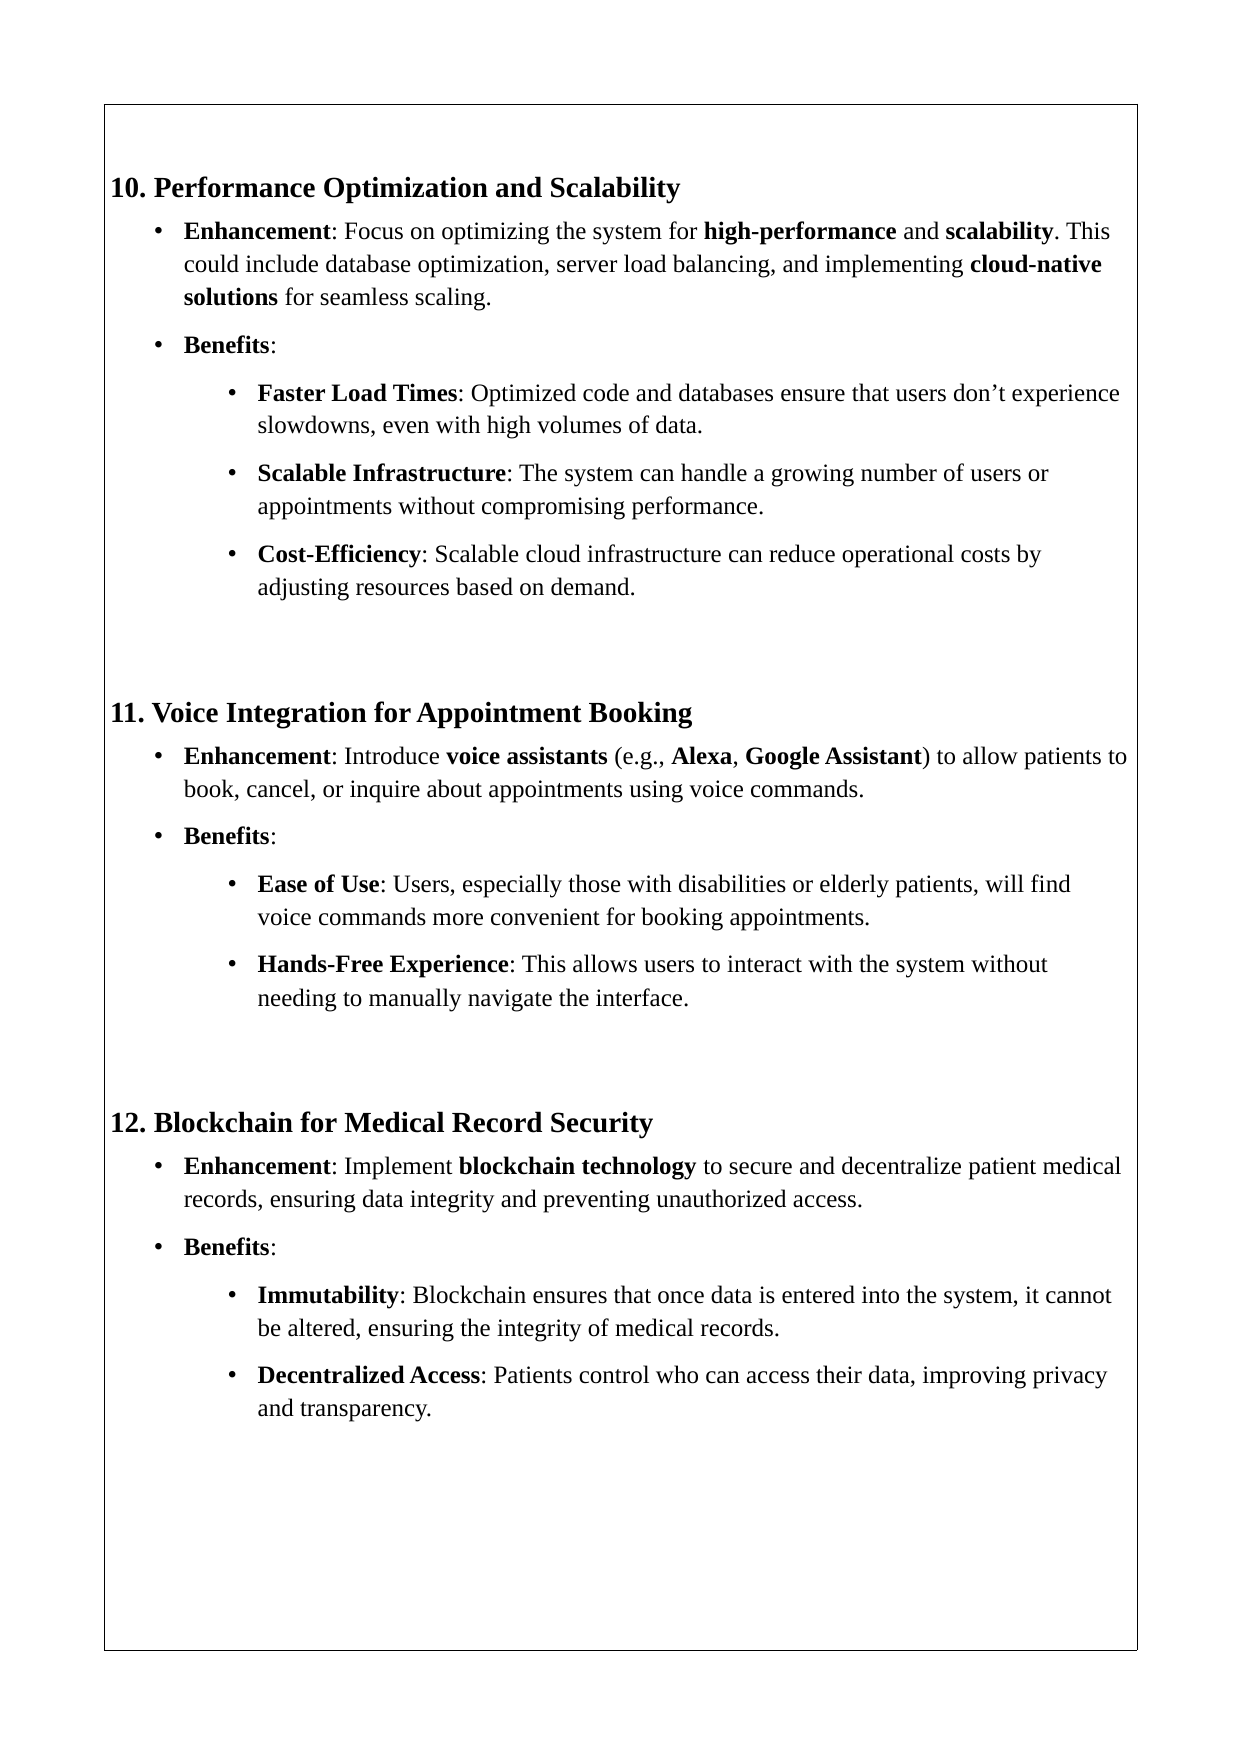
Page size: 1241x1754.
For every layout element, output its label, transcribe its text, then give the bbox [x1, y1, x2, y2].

list Faster Load Times: Optimized code and databases ensure that users don’t experience slowdowns, even with high volumes of data. [228, 378, 1131, 439]
list Enhancement: Focus on optimizing the system for high-performance and scalability. This could include database optimization, server load balancing, and implementing cloud-native solutions for seamless scaling. [154, 216, 1131, 311]
list Benefits: [154, 821, 1131, 850]
list Ease of Use: Users, especially those with disabilities or elderly patients, will find voice commands more convenient for booking appointments. [228, 869, 1131, 931]
subtitle 11. Voice Integration for Appointment Booking [110, 695, 1131, 728]
subtitle 10. Performance Optimization and Scalability [110, 170, 1131, 204]
list Hands-Free Experience: This allows users to interact with the system without needing to manually navigate the interface. [228, 949, 1131, 1011]
subtitle 12. Blockchain for Medical Record Security [110, 1105, 1131, 1139]
list Enhancement: Implement blockchain technology to secure and decentralize patient medical records, ensuring data integrity and preventing unauthorized access. [154, 1151, 1131, 1213]
list Benefits: [154, 1232, 1131, 1261]
list Cost-Efficiency: Scalable cloud infrastructure can reduce operational costs by adjusting resources based on demand. [228, 539, 1131, 601]
list Benefits: [154, 330, 1131, 359]
list Immutability: Blockchain ensures that once data is entered into the system, it cannot be altered, ensuring the integrity of medical records. [228, 1280, 1131, 1341]
list Enhancement: Introduce voice assistants (e.g., Alexa, Google Assistant) to allow patients to book, cancel, or inquire about appointments using voice commands. [154, 741, 1131, 802]
list Decentralized Access: Patients control who can access their data, improving privacy and transparency. [228, 1360, 1131, 1422]
list Scalable Infrastructure: The system can handle a growing number of users or appointments without compromising performance. [228, 458, 1131, 520]
